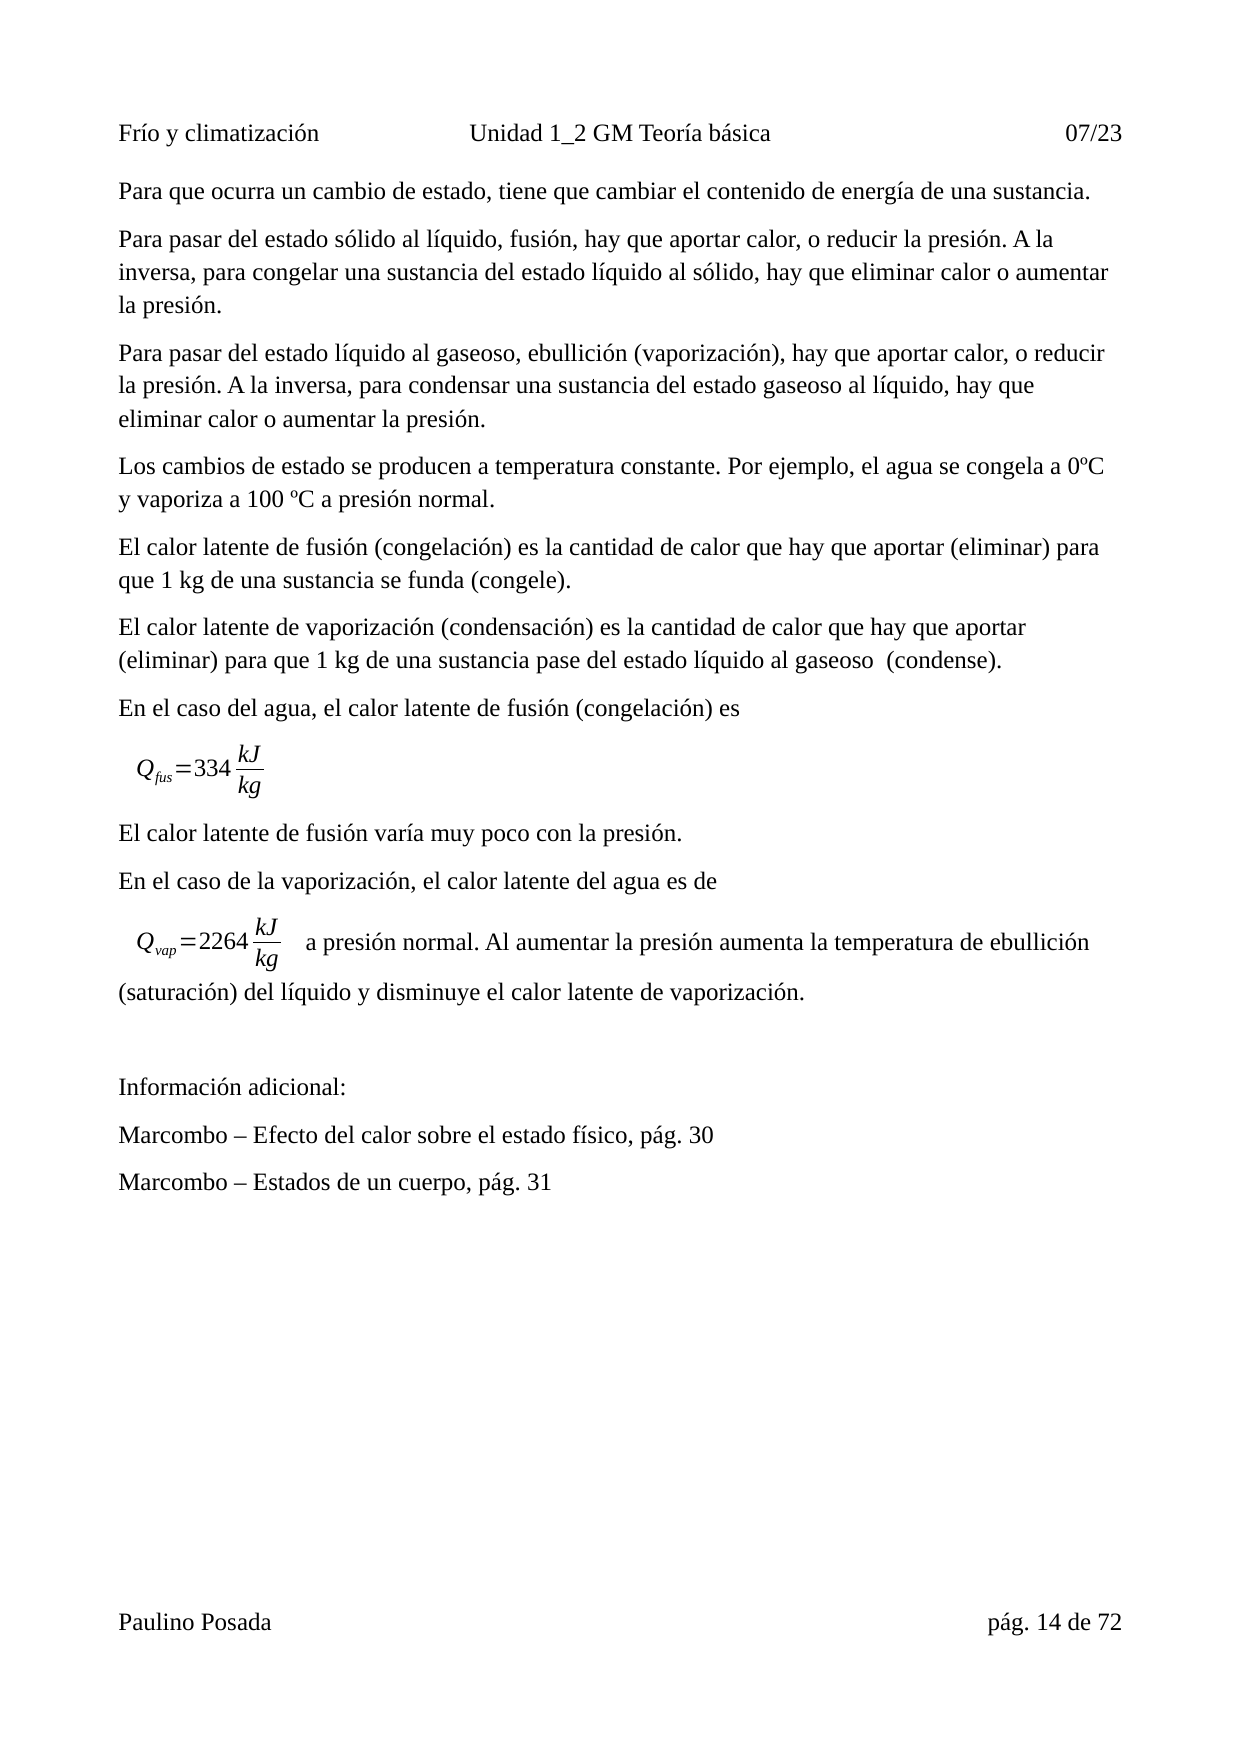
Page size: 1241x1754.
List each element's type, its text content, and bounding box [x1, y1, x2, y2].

text Marcombo – Efecto del calor sobre el estado físico, pág. 30 [118, 1120, 1122, 1148]
text El calor latente de vaporización (condensación) es la cantidad de calor que hay que aportar (eliminar) para que 1 kg de una sustancia pase del estado líquido al gaseoso (condense). [118, 612, 1122, 674]
text Para que ocurra un cambio de estado, tiene que cambiar el contenido de energía de una sustancia. [118, 176, 1122, 205]
text En el caso del agua, el calor latente de fusión (congelación) es [118, 693, 1122, 722]
text Información adicional: [118, 1072, 1122, 1101]
text Marcombo – Estados de un cuerpo, pág. 31 [118, 1167, 1122, 1196]
text Para pasar del estado líquido al gaseoso, ebullición (vaporización), hay que aportar calor, o reducir la presión. A la inversa, para condensar una sustancia del estado gaseoso al líquido, hay que eliminar calor o aumentar la presión. [118, 338, 1122, 432]
text a presión normal. Al aumentar la presión aumenta la temperatura de ebullición (saturación) del líquido y disminuye el calor latente de vaporización. [118, 914, 1122, 1006]
text El calor latente de fusión varía muy poco con la presión. [118, 818, 1122, 847]
text El calor latente de fusión (congelación) es la cantidad de calor que hay que aportar (eliminar) para que 1 kg de una sustancia se funda (congele). [118, 532, 1122, 594]
text Para pasar del estado sólido al líquido, fusión, hay que aportar calor, o reducir la presión. A la inversa, para congelar una sustancia del estado líquido al sólido, hay que eliminar calor o aumentar la presión. [118, 224, 1122, 319]
text Los cambios de estado se producen a temperatura constante. Por ejemplo, el agua se congela a 0ºC y vaporiza a 100 ºC a presión normal. [118, 451, 1122, 513]
text En el caso de la vaporización, el calor latente del agua es de [118, 866, 1122, 895]
